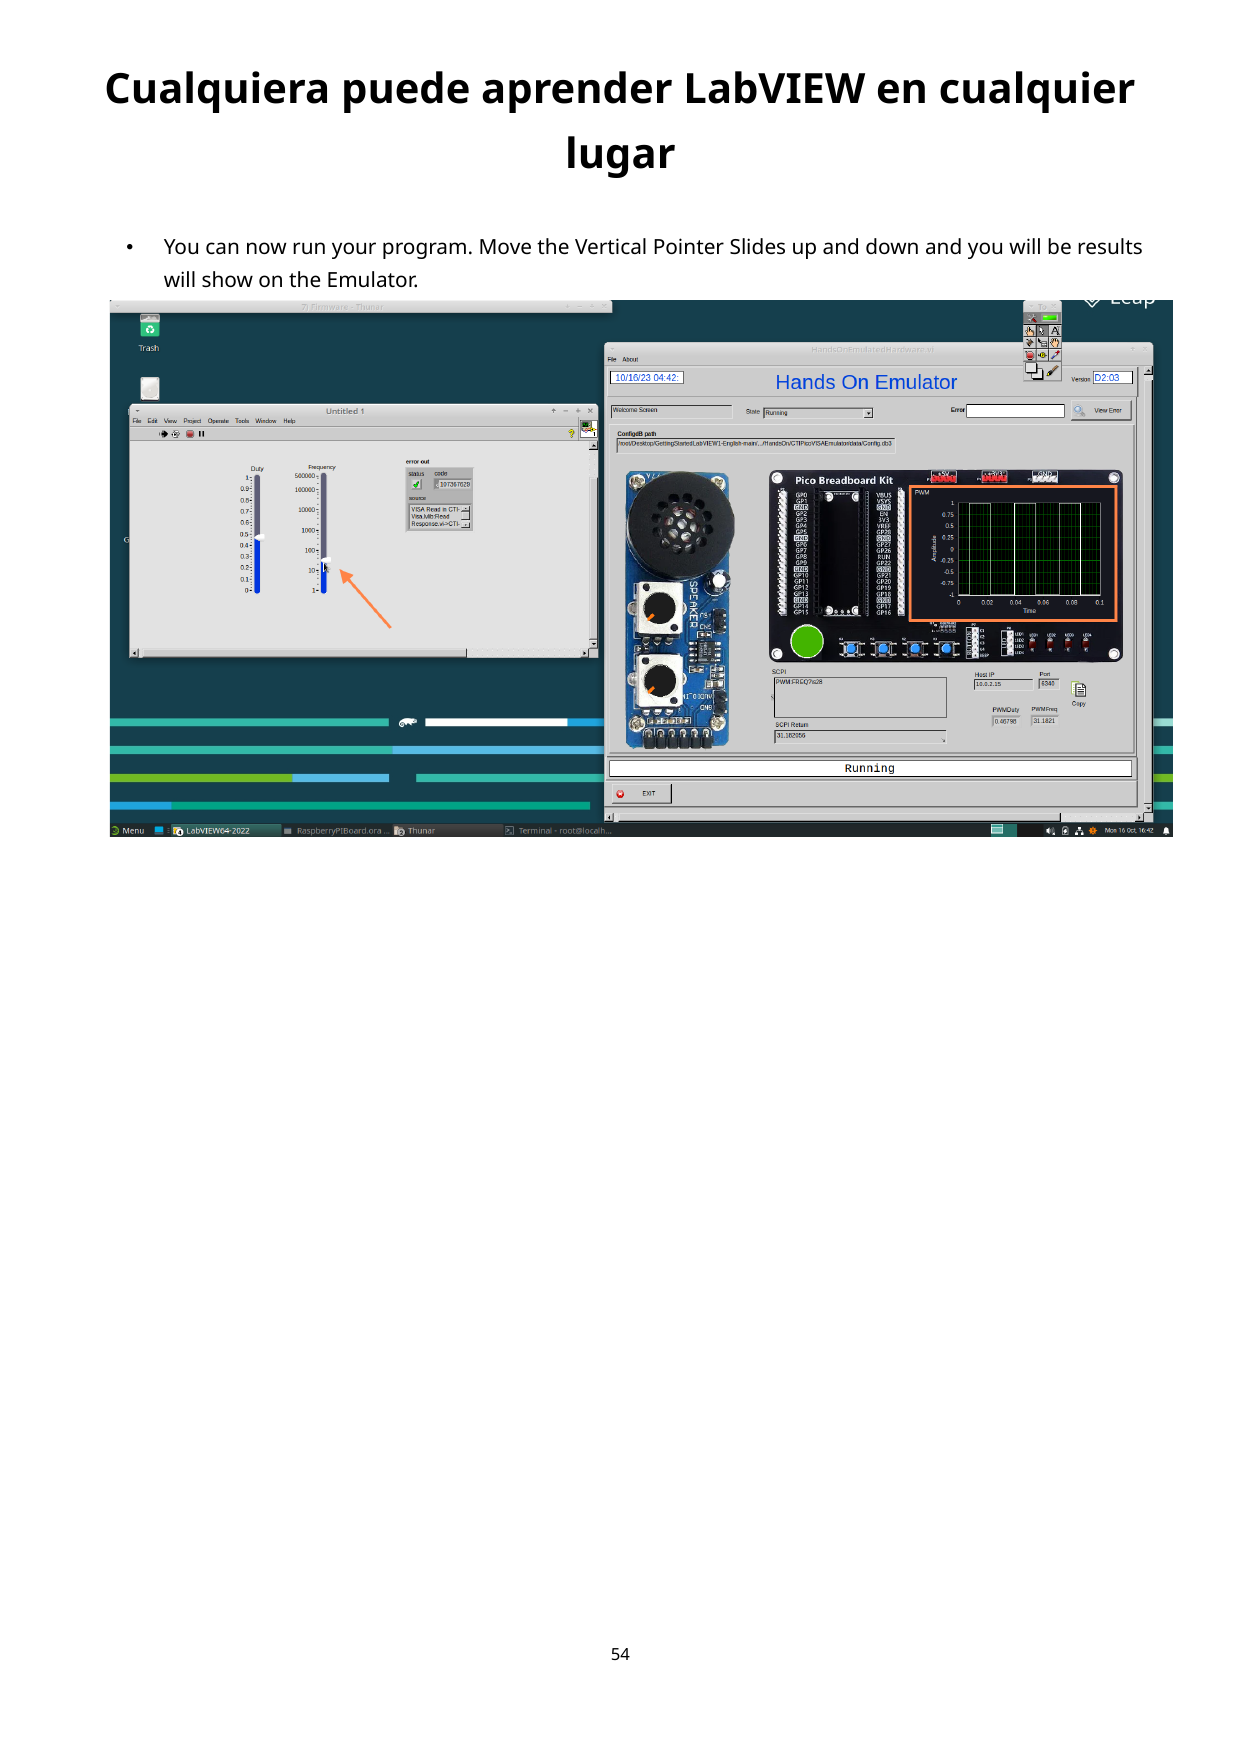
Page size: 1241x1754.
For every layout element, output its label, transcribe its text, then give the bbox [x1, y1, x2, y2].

list You can now run your program. Move the Vertical Pointer Slides up and down and you will be results will show on the Emulator. [126, 232, 1152, 293]
picture [109, 300, 1173, 837]
